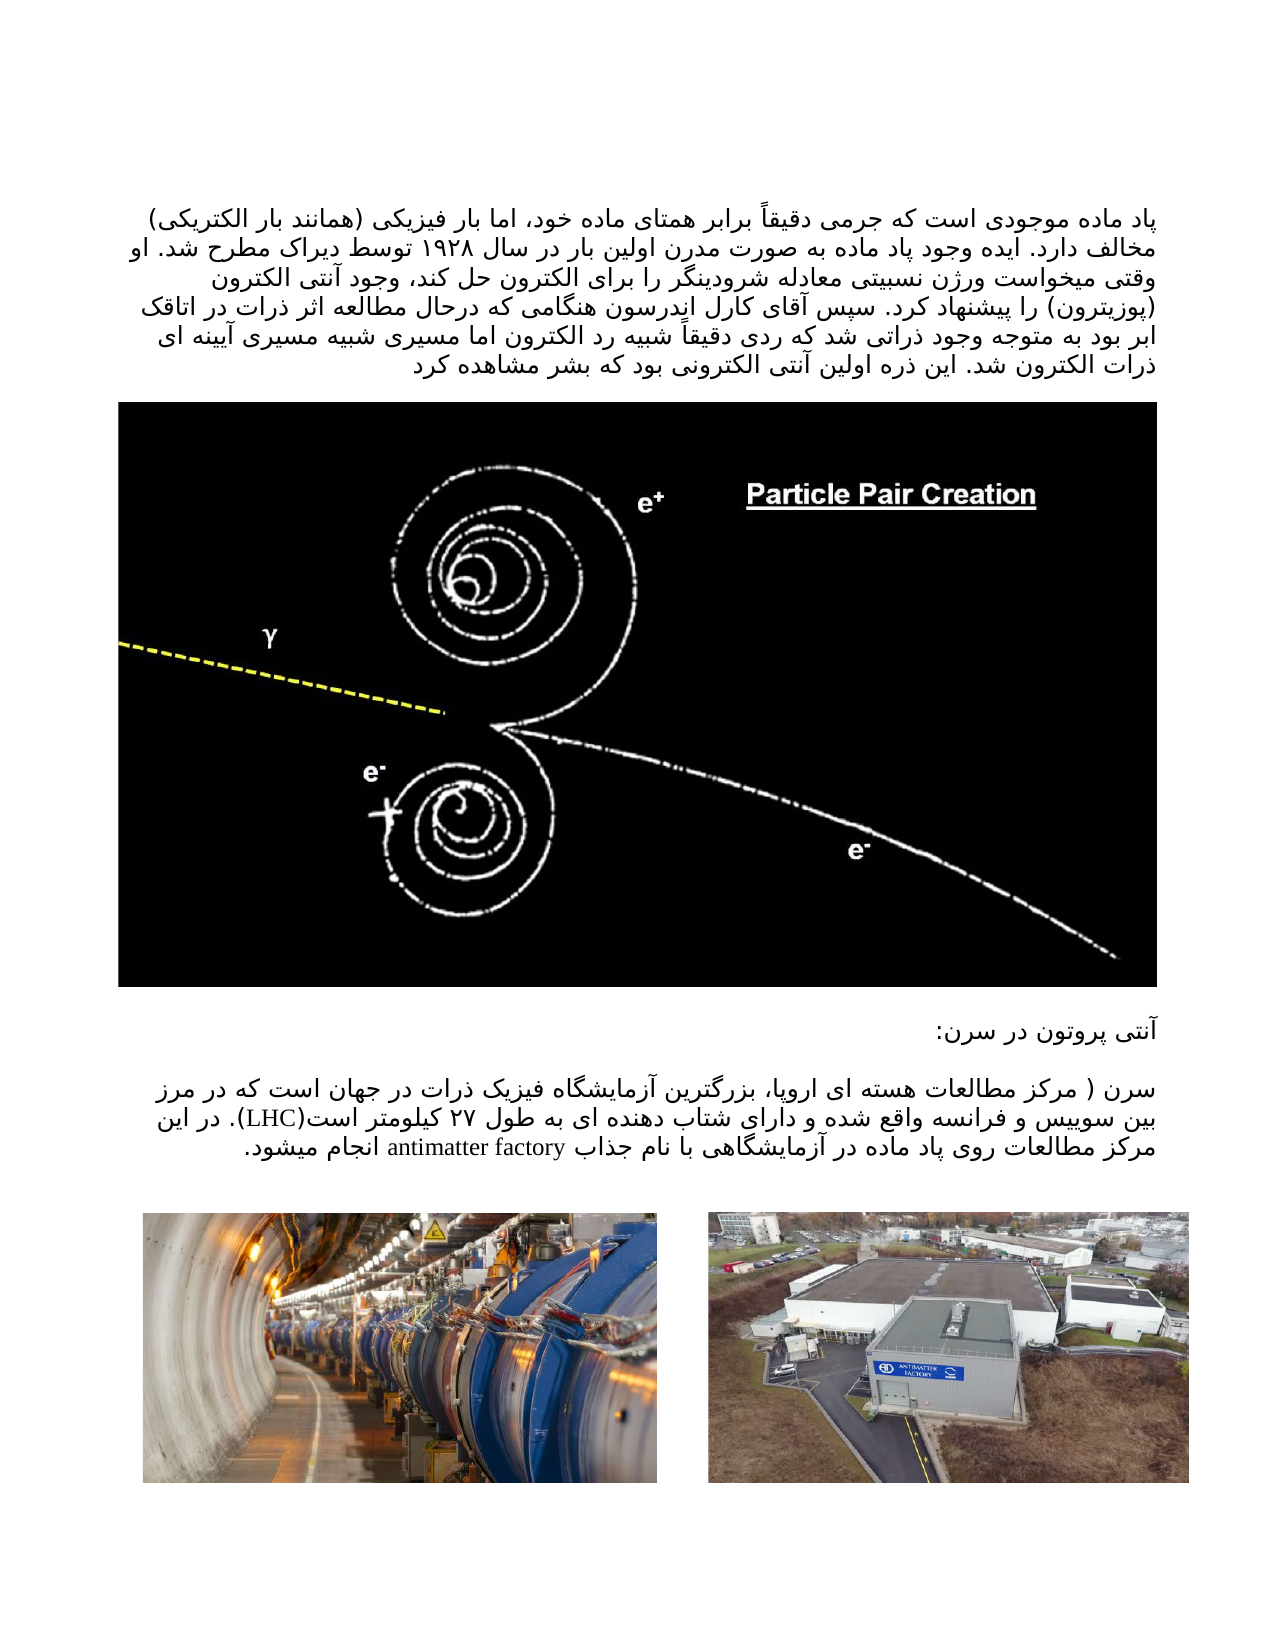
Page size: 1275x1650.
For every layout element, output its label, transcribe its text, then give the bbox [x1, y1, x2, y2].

text پاد ماده موجودی است که جرمی دقیقاً برابر همتای ماده خود، اما بار فیزیکی (همانند بار الکتریکی) مخالف دارد. ایده وجود پاد ماده به صورت مدرن اولین بار در سال ۱۹۲۸ توسط دیراک مطرح شد. او وقتی میخواست ورژن نسبیتی معادله شرودینگر را برای الکترون حل کند، وجود آنتی الکترون (پوزیترون) را پیشنهاد کرد. سپس آقای کارل اندرسون هنگامی که درحال مطالعه اثر ذرات در اتاقک ابر بود به متوجه وجود ذراتی شد که ردی دقیقاً شبیه رد الکترون اما مسیری شبیه مسیری آیینه ای ذرات الکترون شد. این ذره اولین آنتی الکترونی بود که بشر مشاهده کرد [118, 204, 1157, 379]
picture [708, 1212, 1189, 1483]
picture [142, 1213, 657, 1483]
picture [118, 402, 1157, 987]
text سرن ( مرکز مطالعات هسته ای اروپا، بزرگترین آزمایشگاه فیزیک ذرات در جهان است که در مرز بین سوییس و فرانسه واقع شده و دارای شتاب دهنده ای به طول ۲۷ کیلومتر است(LHC). در این مرکز مطالعات روی پاد ماده در آزمایشگاهی با نام جذاب antimatter factory انجام میشود. [118, 1074, 1157, 1161]
text آنتی پروتون در سرن: [118, 1016, 1157, 1045]
